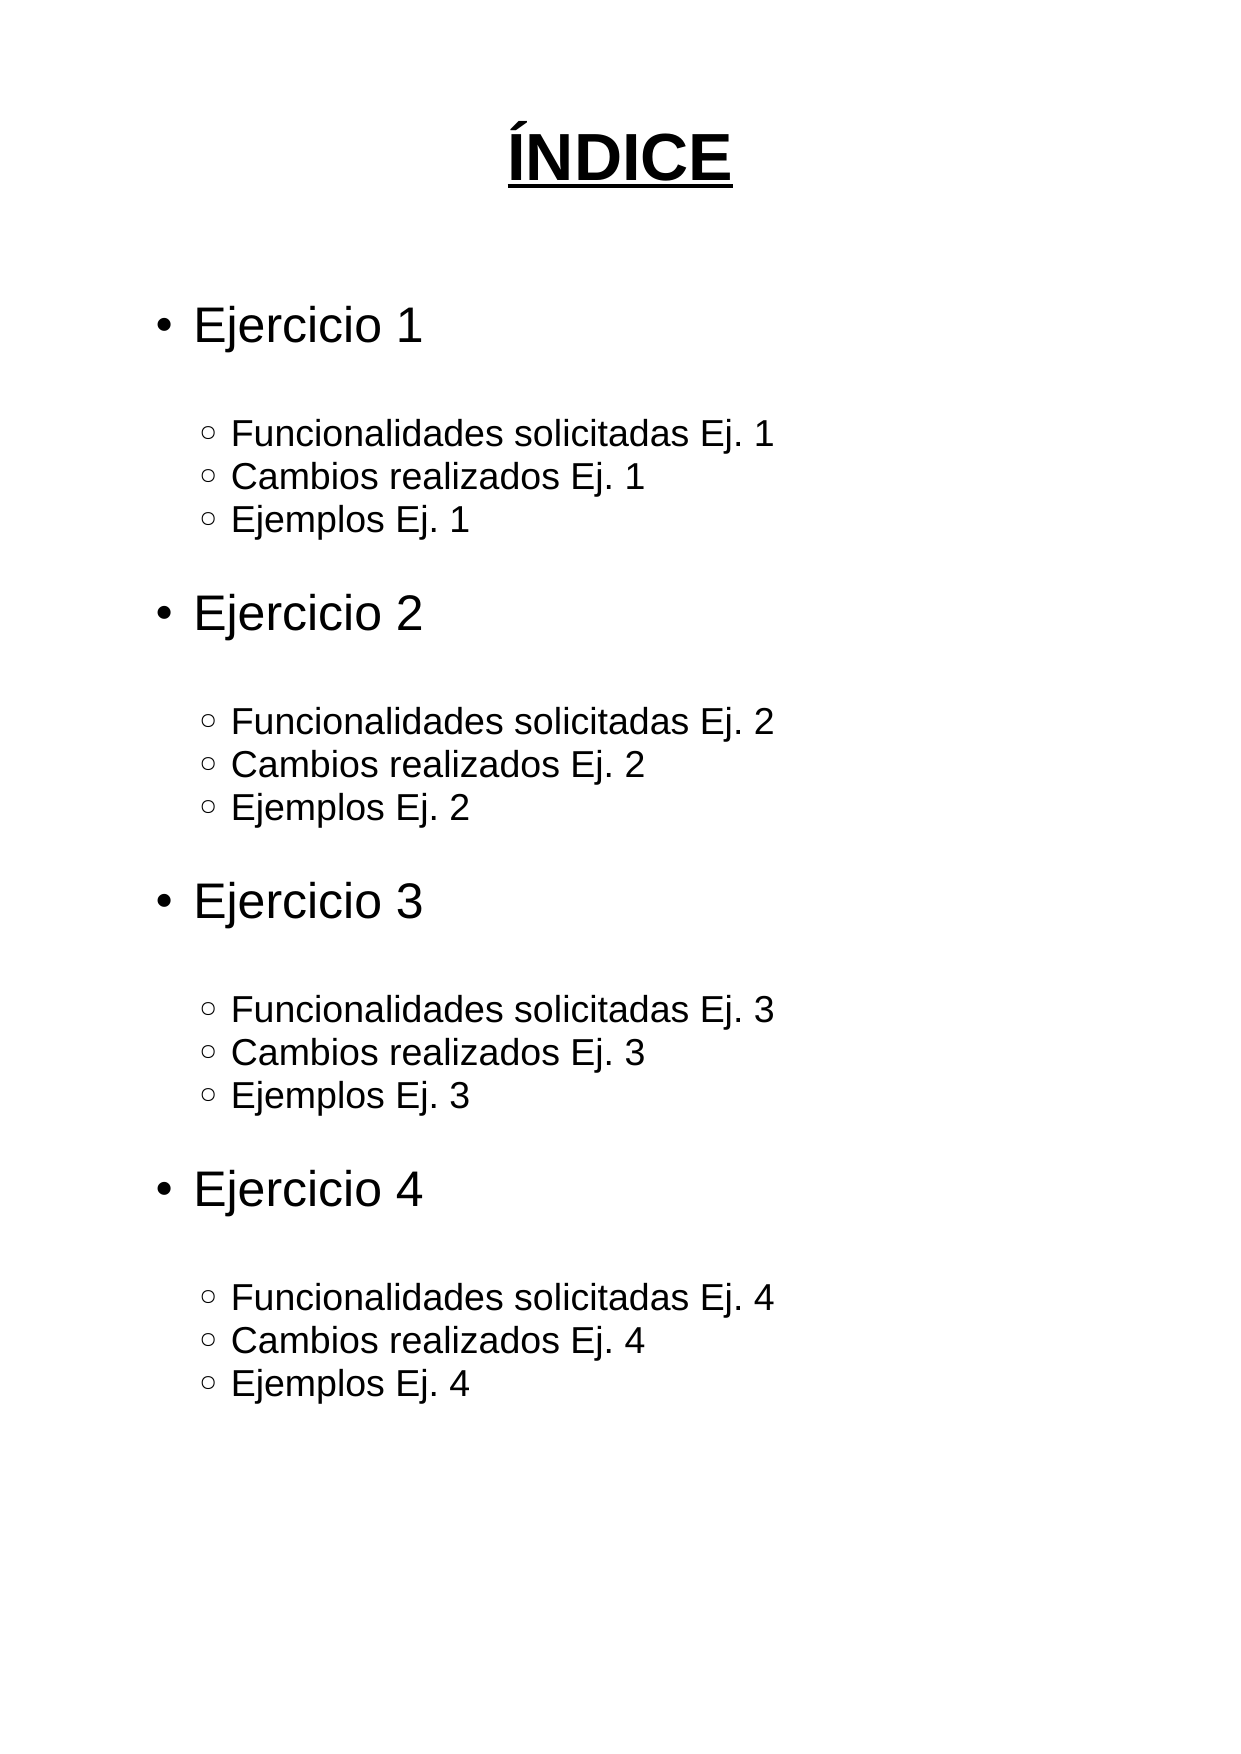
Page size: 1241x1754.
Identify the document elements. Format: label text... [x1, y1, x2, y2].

list Ejemplos Ej. 1 [193, 497, 1122, 540]
list Ejercicio 2 [156, 583, 1122, 641]
list Ejemplos Ej. 4 [193, 1362, 1122, 1405]
list Ejercicio 1 [156, 295, 1122, 353]
list Ejercicio 4 [156, 1160, 1122, 1218]
list Funcionalidades solicitadas Ej. 3 [193, 987, 1122, 1030]
list Cambios realizados Ej. 1 [193, 454, 1122, 497]
list Funcionalidades solicitadas Ej. 1 [193, 411, 1122, 454]
list Cambios realizados Ej. 2 [193, 742, 1122, 785]
list Funcionalidades solicitadas Ej. 4 [193, 1275, 1122, 1318]
list Cambios realizados Ej. 4 [193, 1318, 1122, 1362]
list Ejemplos Ej. 2 [193, 785, 1122, 828]
text ÍNDICE [118, 118, 1122, 195]
list Ejercicio 3 [156, 872, 1122, 929]
list Funcionalidades solicitadas Ej. 2 [193, 699, 1122, 742]
list Cambios realizados Ej. 3 [193, 1030, 1122, 1073]
list Ejemplos Ej. 3 [193, 1073, 1122, 1117]
